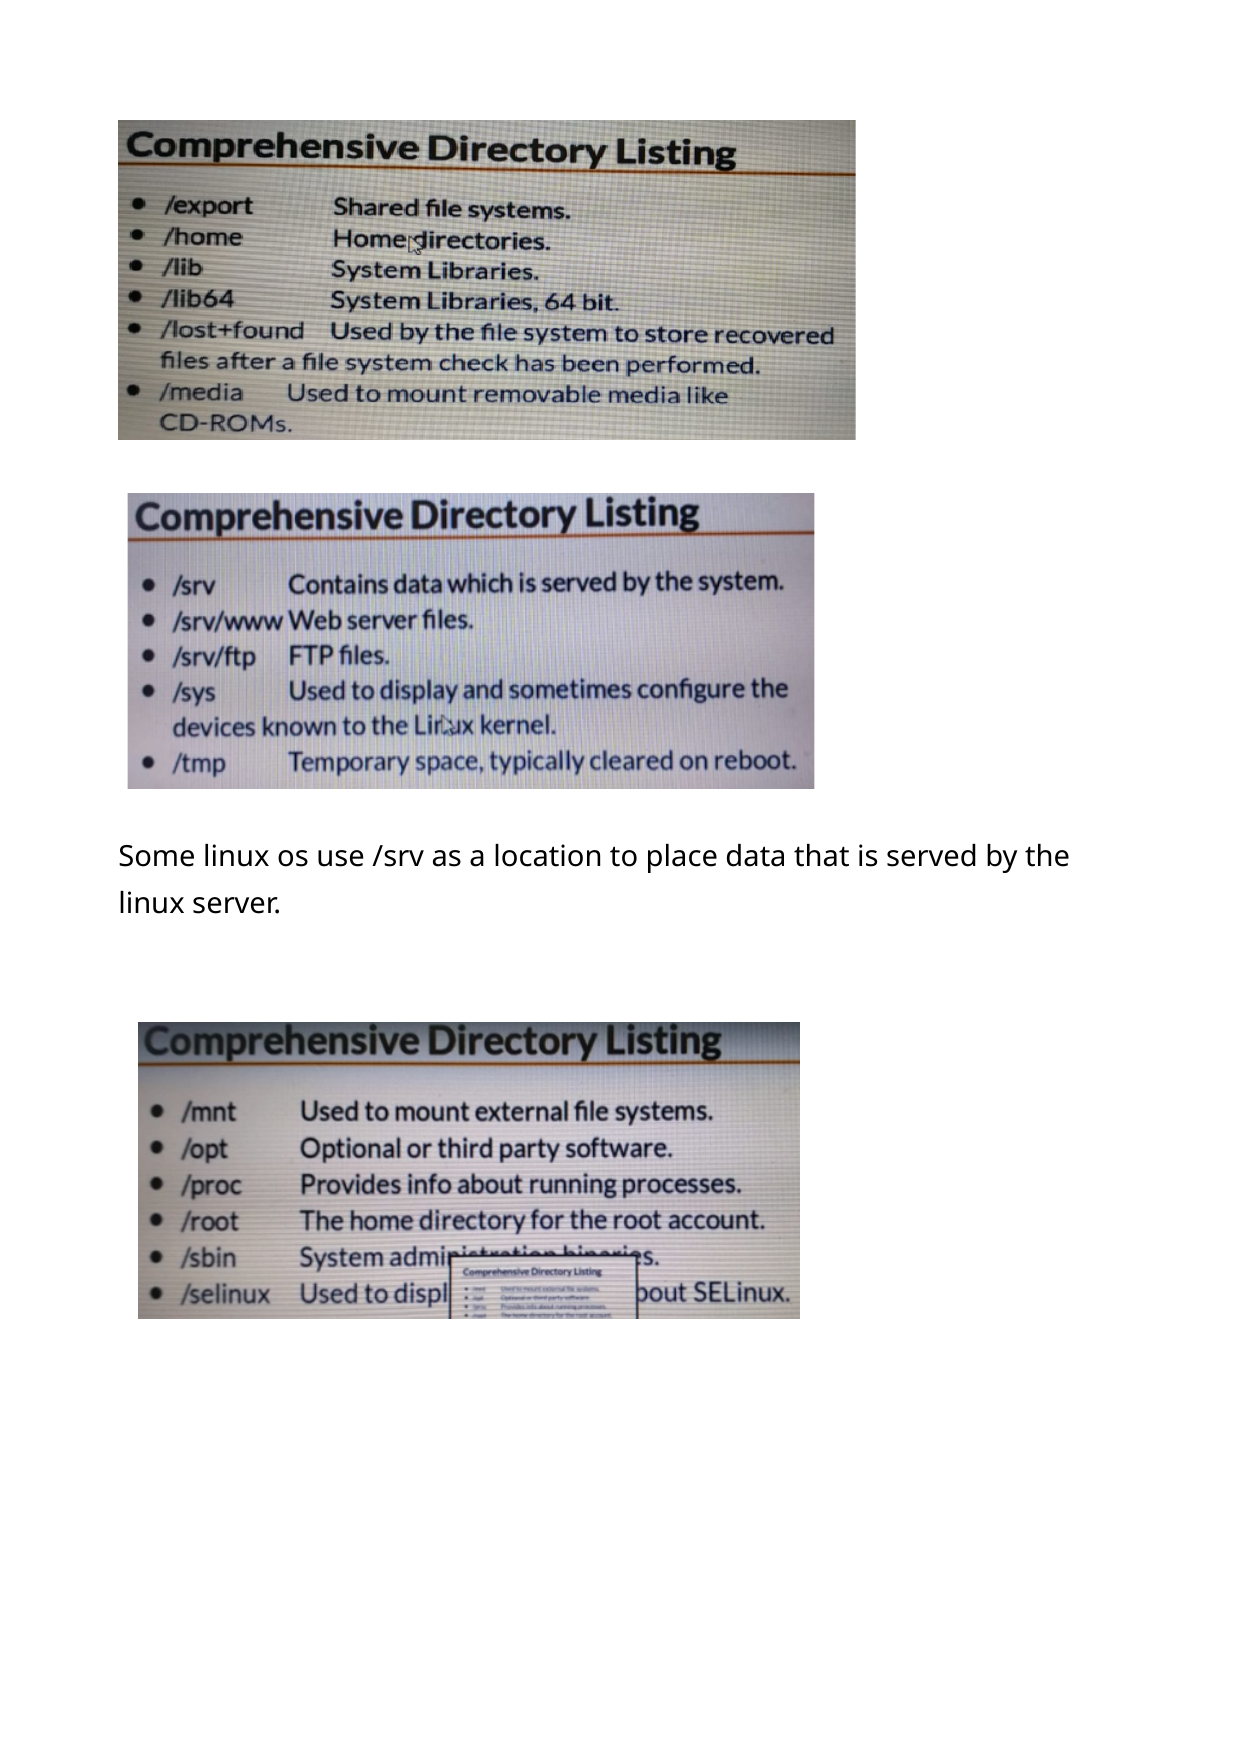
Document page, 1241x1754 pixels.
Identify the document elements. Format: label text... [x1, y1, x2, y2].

picture [118, 120, 856, 440]
picture [138, 1022, 800, 1319]
text Some linux os use /srv as a location to place data that is served by the linux server. [118, 835, 1122, 922]
picture [127, 493, 815, 789]
